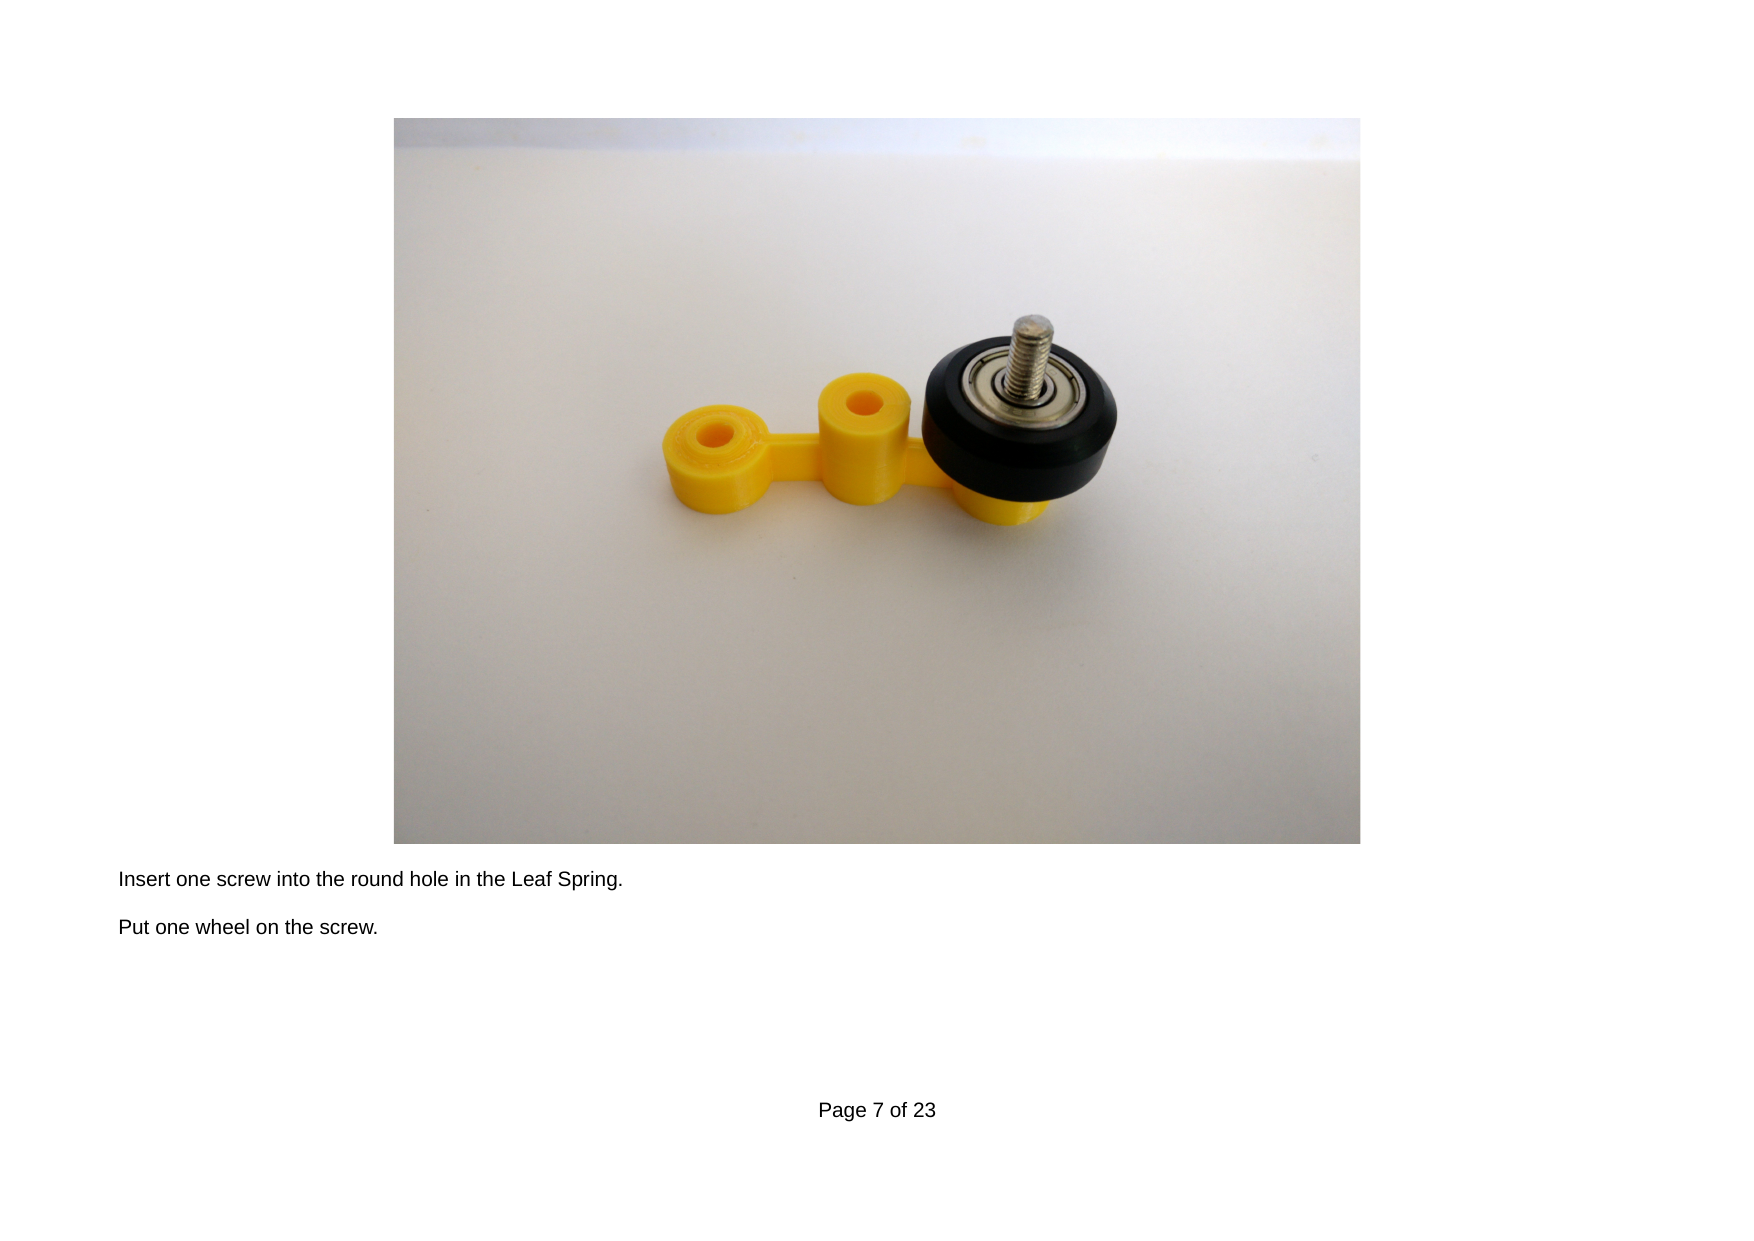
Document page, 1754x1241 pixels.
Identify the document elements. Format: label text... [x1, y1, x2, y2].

text Put one wheel on the screw. [118, 915, 1636, 939]
text Insert one screw into the round hole in the Leaf Spring. [118, 867, 1636, 891]
picture [393, 118, 1361, 844]
